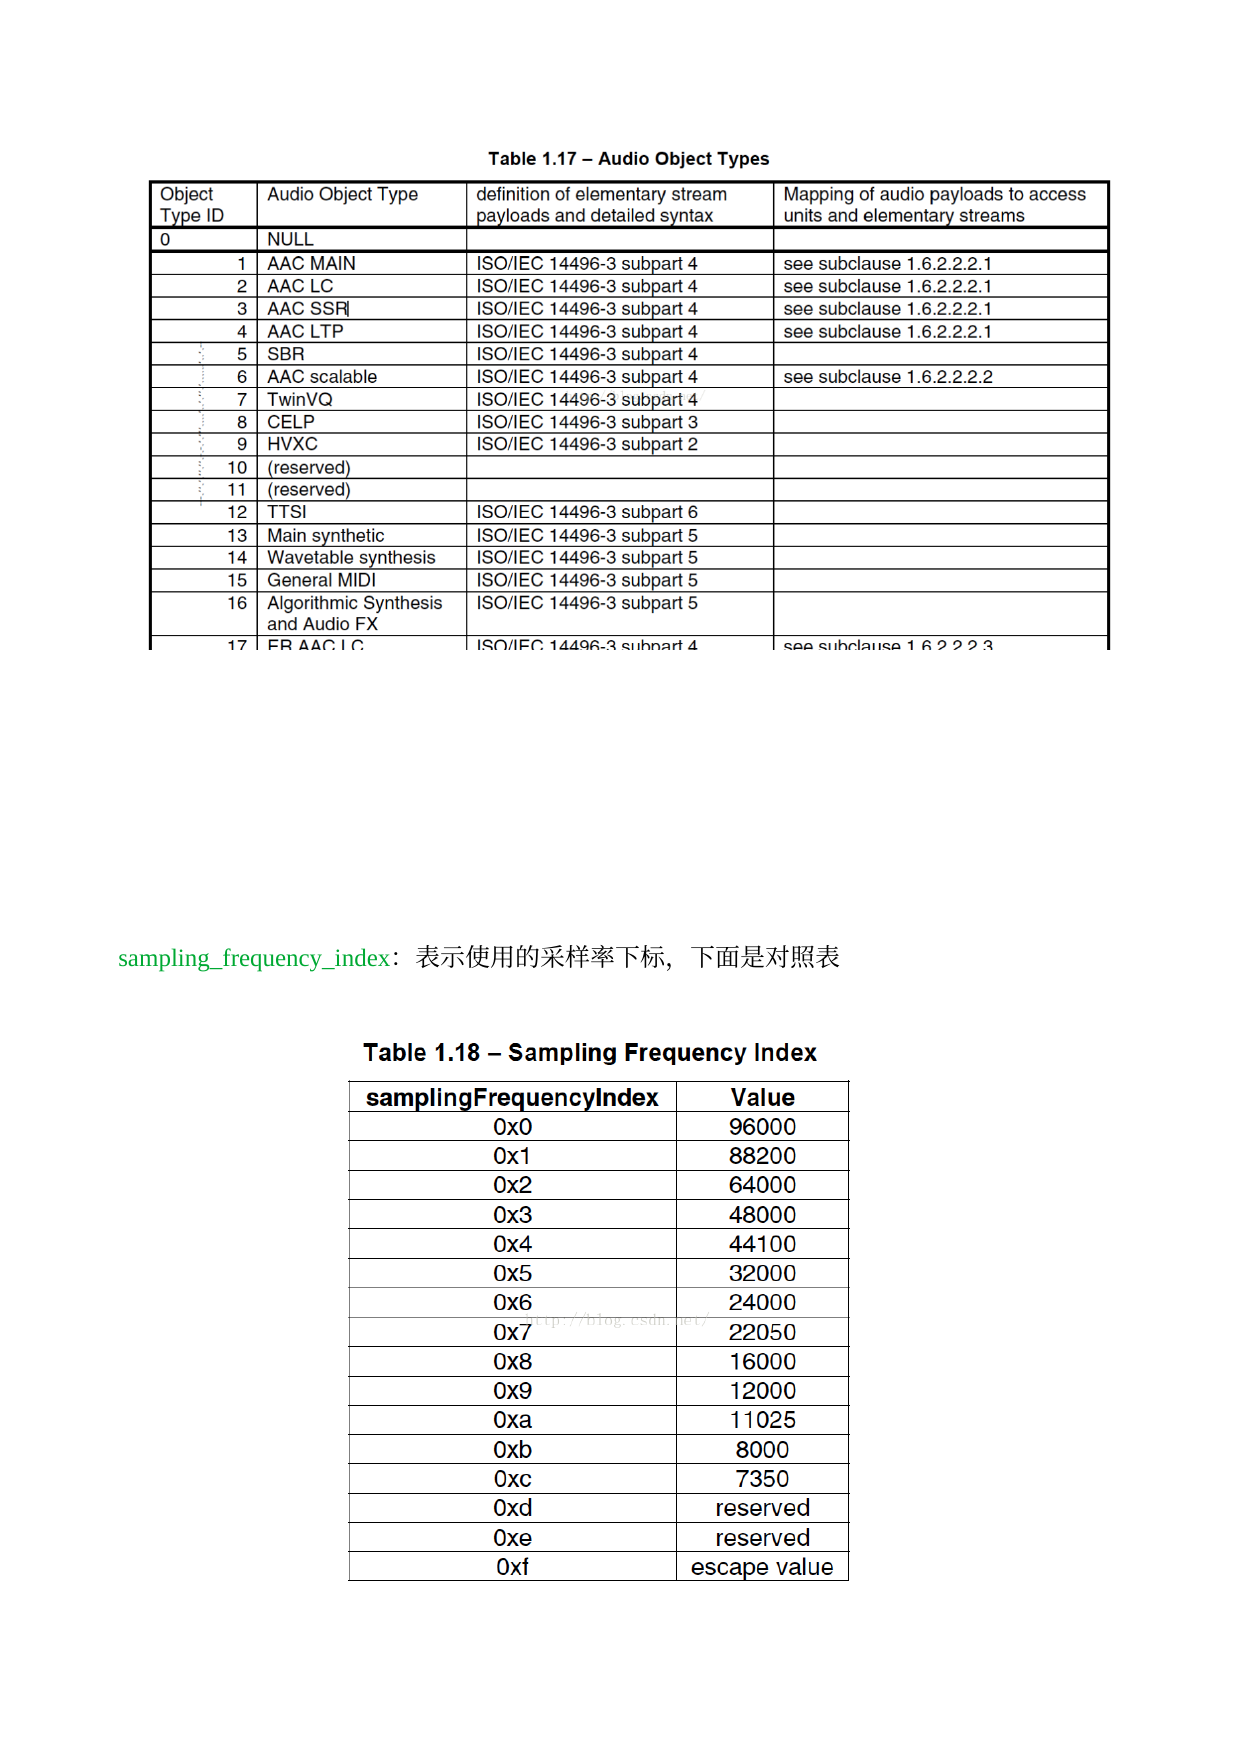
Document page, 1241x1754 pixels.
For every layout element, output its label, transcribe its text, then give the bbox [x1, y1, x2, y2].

picture [312, 1018, 906, 1602]
text sampling_frequency_index：表示使⽤的采样率下标，下面是对照表 [118, 937, 1122, 973]
picture [127, 126, 1132, 650]
